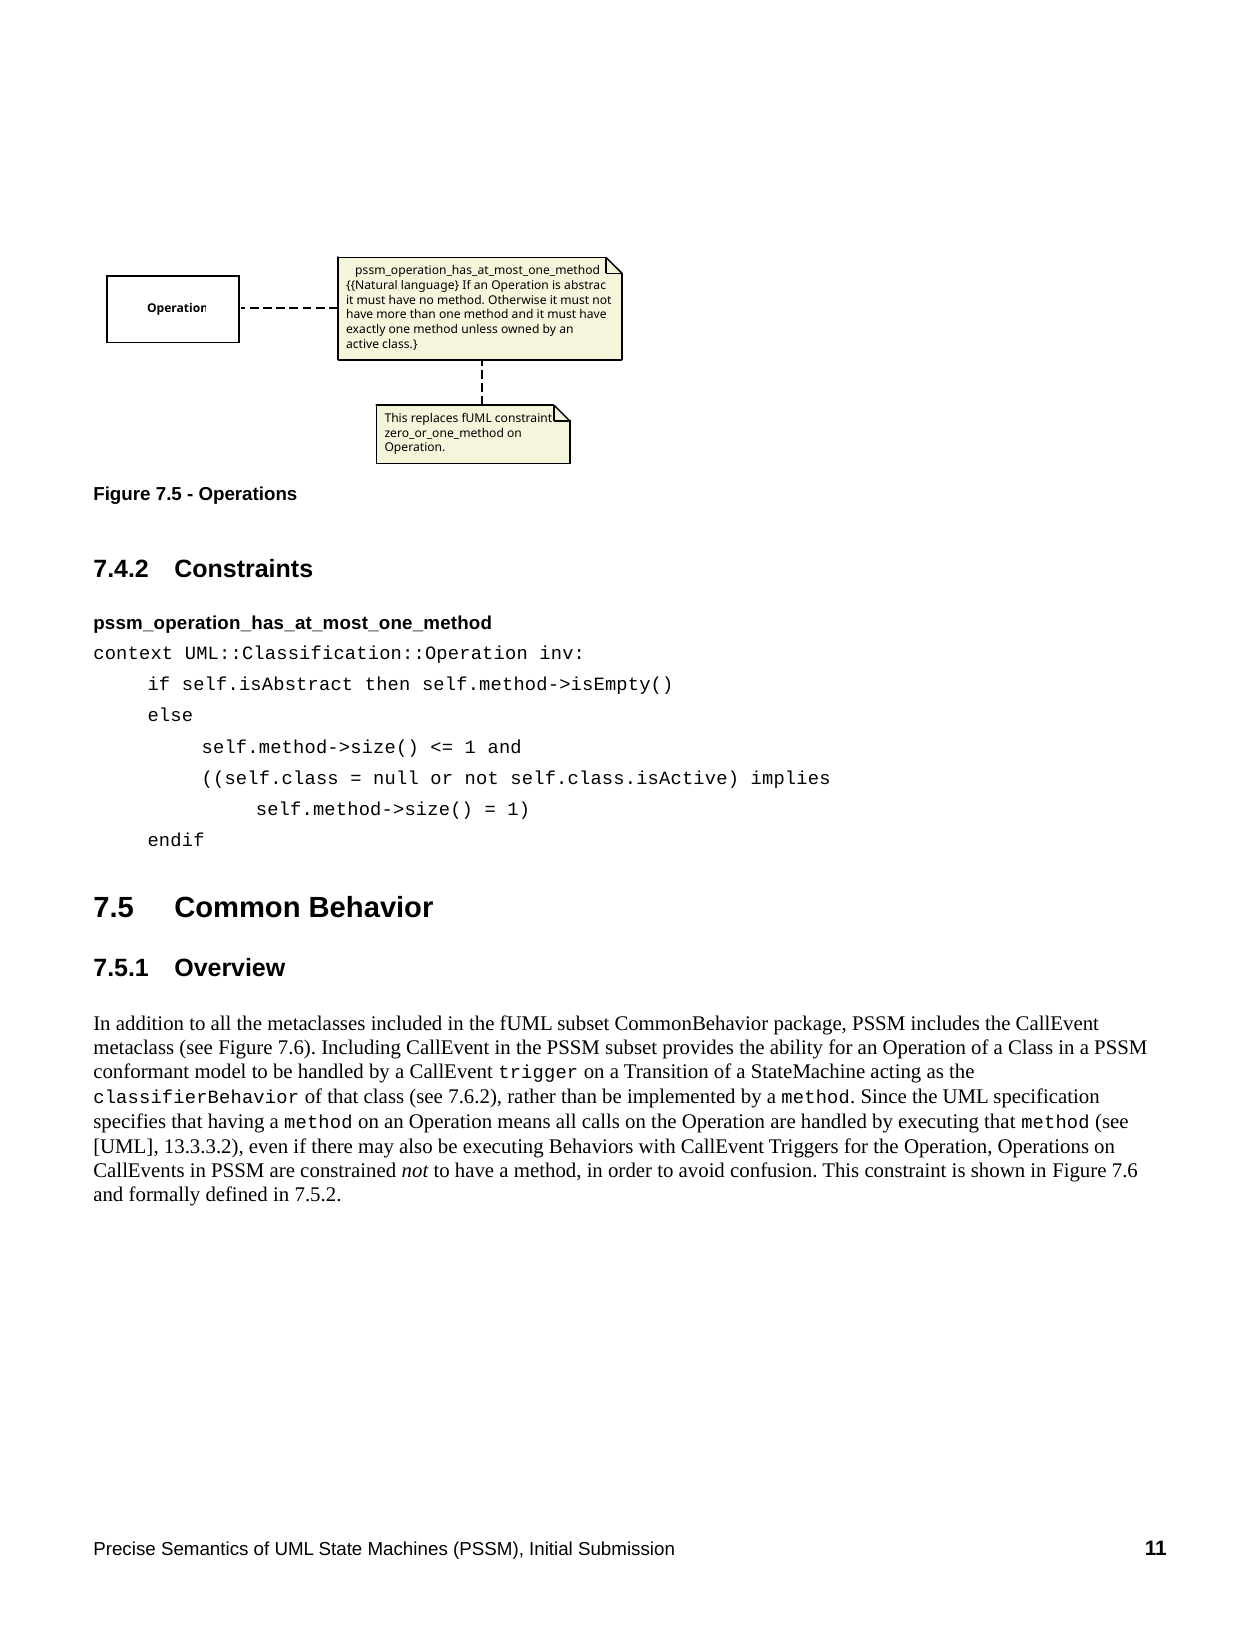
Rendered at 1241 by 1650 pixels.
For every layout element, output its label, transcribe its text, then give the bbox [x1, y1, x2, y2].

text self.method->size() <= 1 and [93, 736, 1164, 759]
text self.method->size() = 1) [93, 798, 1164, 821]
text if self.isAbstract then self.method->isEmpty() [93, 673, 1164, 696]
text In addition to all the metaclasses included in the fUML subset CommonBehavior package, PSSM includes the CallEvent metaclass (see Figure 7.6). Including CallEvent in the PSSM subset provides the ability for an Operation of a Class in a PSSM conformant model to be handled by a CallEvent trigger on a Transition of a StateMachine acting as the classifierBehavior of that class (see 7.6.2), rather than be implemented by a method. Since the UML specification specifies that having a method on an Operation means all calls on the Operation are handled by executing that method (see [UML], 13.3.3.2), even if there may also be executing Behaviors with CallEvent Triggers for the Operation, Operations on CallEvents in PSSM are constrained not to have a method, in order to avoid confusion. This constraint is shown in Figure 7.6 and formally defined in 7.5.2. [93, 1011, 1164, 1206]
subtitle Constraints [93, 554, 1164, 583]
subtitle Common Behavior [93, 888, 1164, 923]
text context UML::Classification::Operation inv: [93, 642, 1164, 665]
text Figure 7.5 - Operations [93, 243, 637, 504]
subtitle Overview [93, 952, 1164, 982]
subtitle pssm_operation_has_at_most_one_method [93, 612, 1164, 634]
text ((self.class = null or not self.class.isActive) implies [93, 767, 1164, 790]
text endif [93, 829, 1164, 852]
text else [93, 704, 1164, 727]
